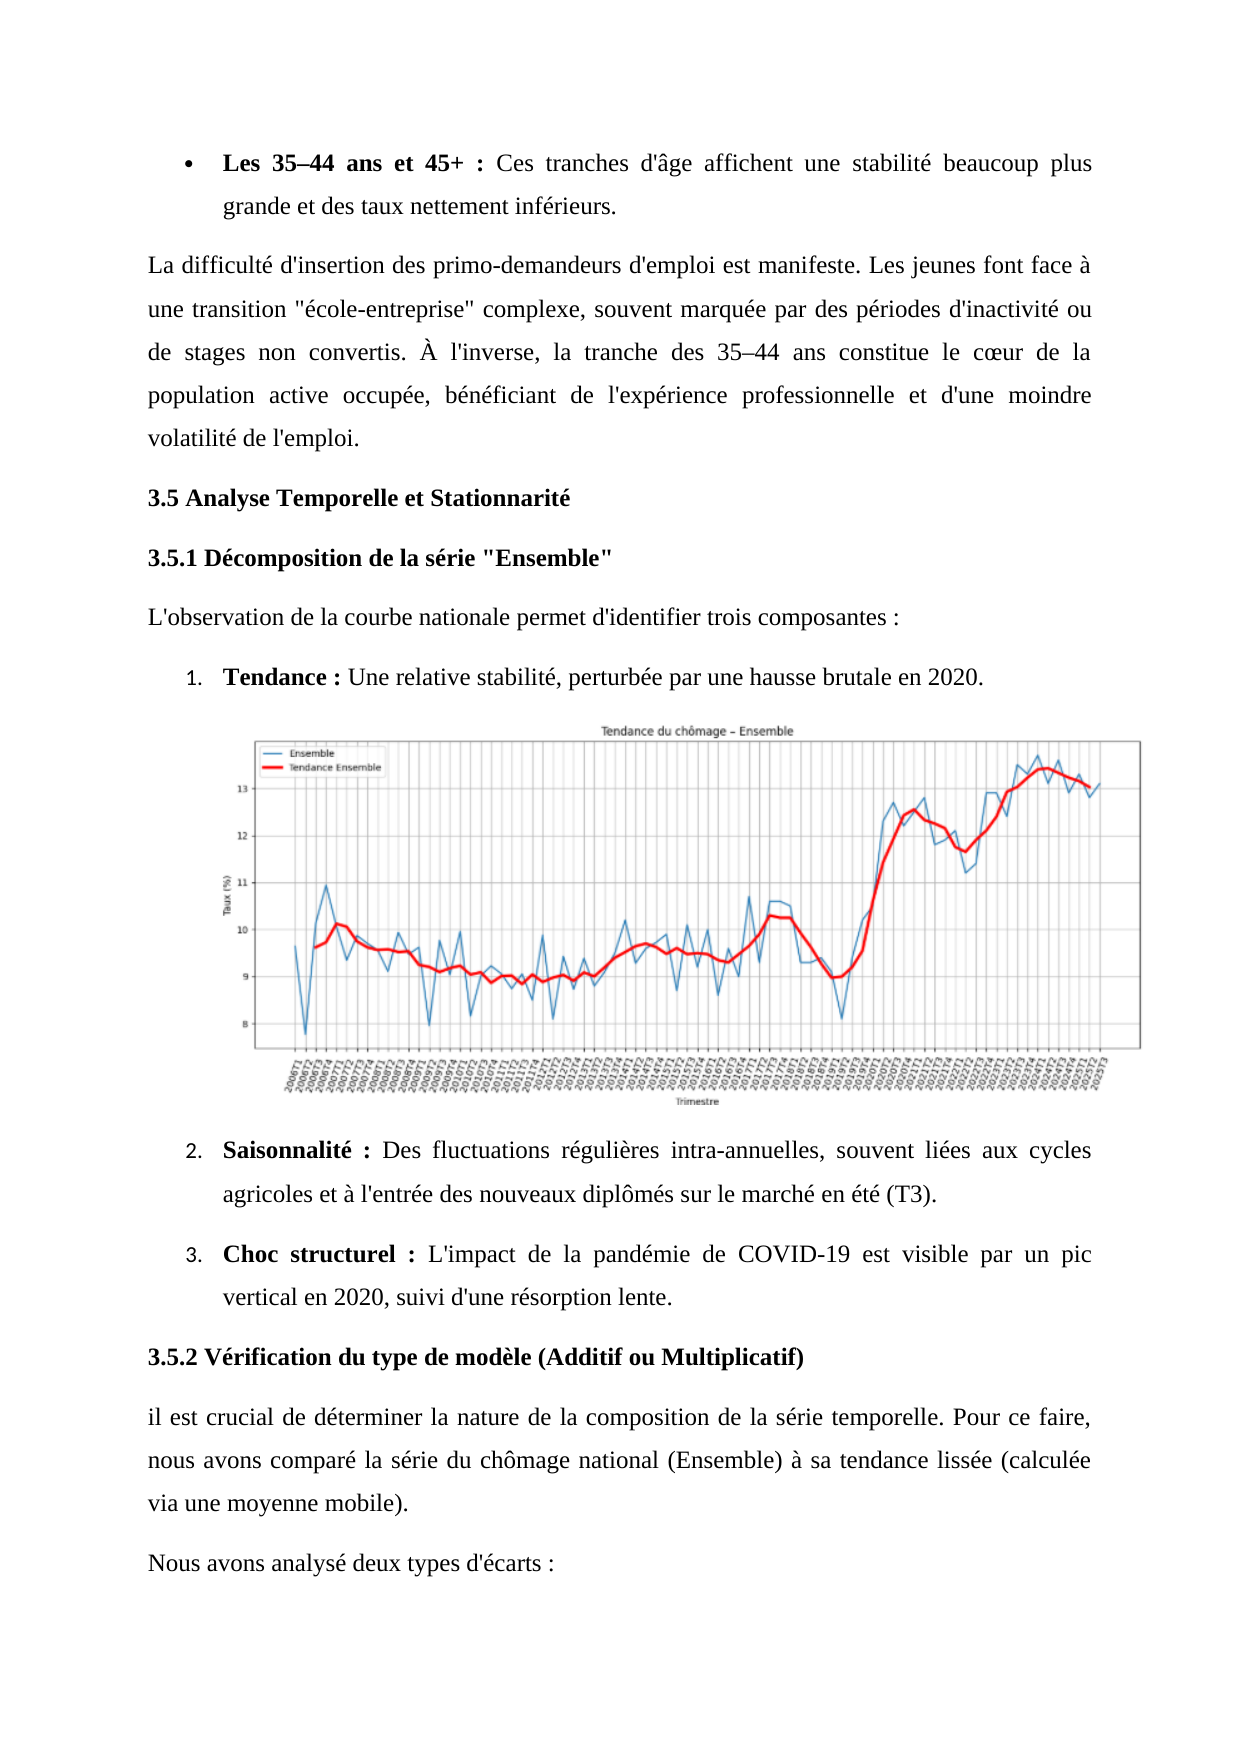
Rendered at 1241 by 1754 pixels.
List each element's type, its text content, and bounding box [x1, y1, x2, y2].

list Choc structurel : L'impact de la pandémie de COVID-19 est visible par un pic vertical en 2020, suivi d'une résorption lente. [185, 1239, 1093, 1311]
text 3.5.1 Décomposition de la série "Ensemble" [148, 543, 1093, 571]
list Les 35–44 ans et 45+ : Ces tranches d'âge affichent une stabilité beaucoup plus grande et des taux nettement inférieurs. [185, 148, 1093, 219]
text 3.5 Analyse Temporelle et Stationnarité [148, 483, 1093, 512]
text 3.5.2 Vérification du type de modèle (Additif ou Multiplicatif) [148, 1342, 1093, 1371]
list Tendance : Une relative stabilité, perturbée par une hausse brutale en 2020. [185, 662, 1093, 691]
text L'observation de la courbe nationale permet d'identifier trois composantes : [148, 602, 1093, 631]
text il est crucial de déterminer la nature de la composition de la série temporelle. Pour ce faire, nous avons comparé la série du chômage national (Ensemble) à sa tendance lissée (calculée via une moyenne mobile). [148, 1402, 1093, 1517]
list Saisonnalité : Des fluctuations régulières intra-annuelles, souvent liées aux cycles agricoles et à l'entrée des nouveaux diplômés sur le marché en été (T3). [185, 1136, 1093, 1208]
text La difficulté d'insertion des primo-demandeurs d'emploi est manifeste. Les jeunes font face à une transition "école-entreprise" complexe, souvent marquée par des périodes d'inactivité ou de stages non convertis. À l'inverse, la tranche des 35–44 ans constitue le cœur de la population active occupée, bénéficiant de l'expérience professionnelle et d'une moindre volatilité de l'emploi. [148, 251, 1093, 452]
text Nous avons analysé deux types d'écarts : [148, 1548, 1093, 1577]
